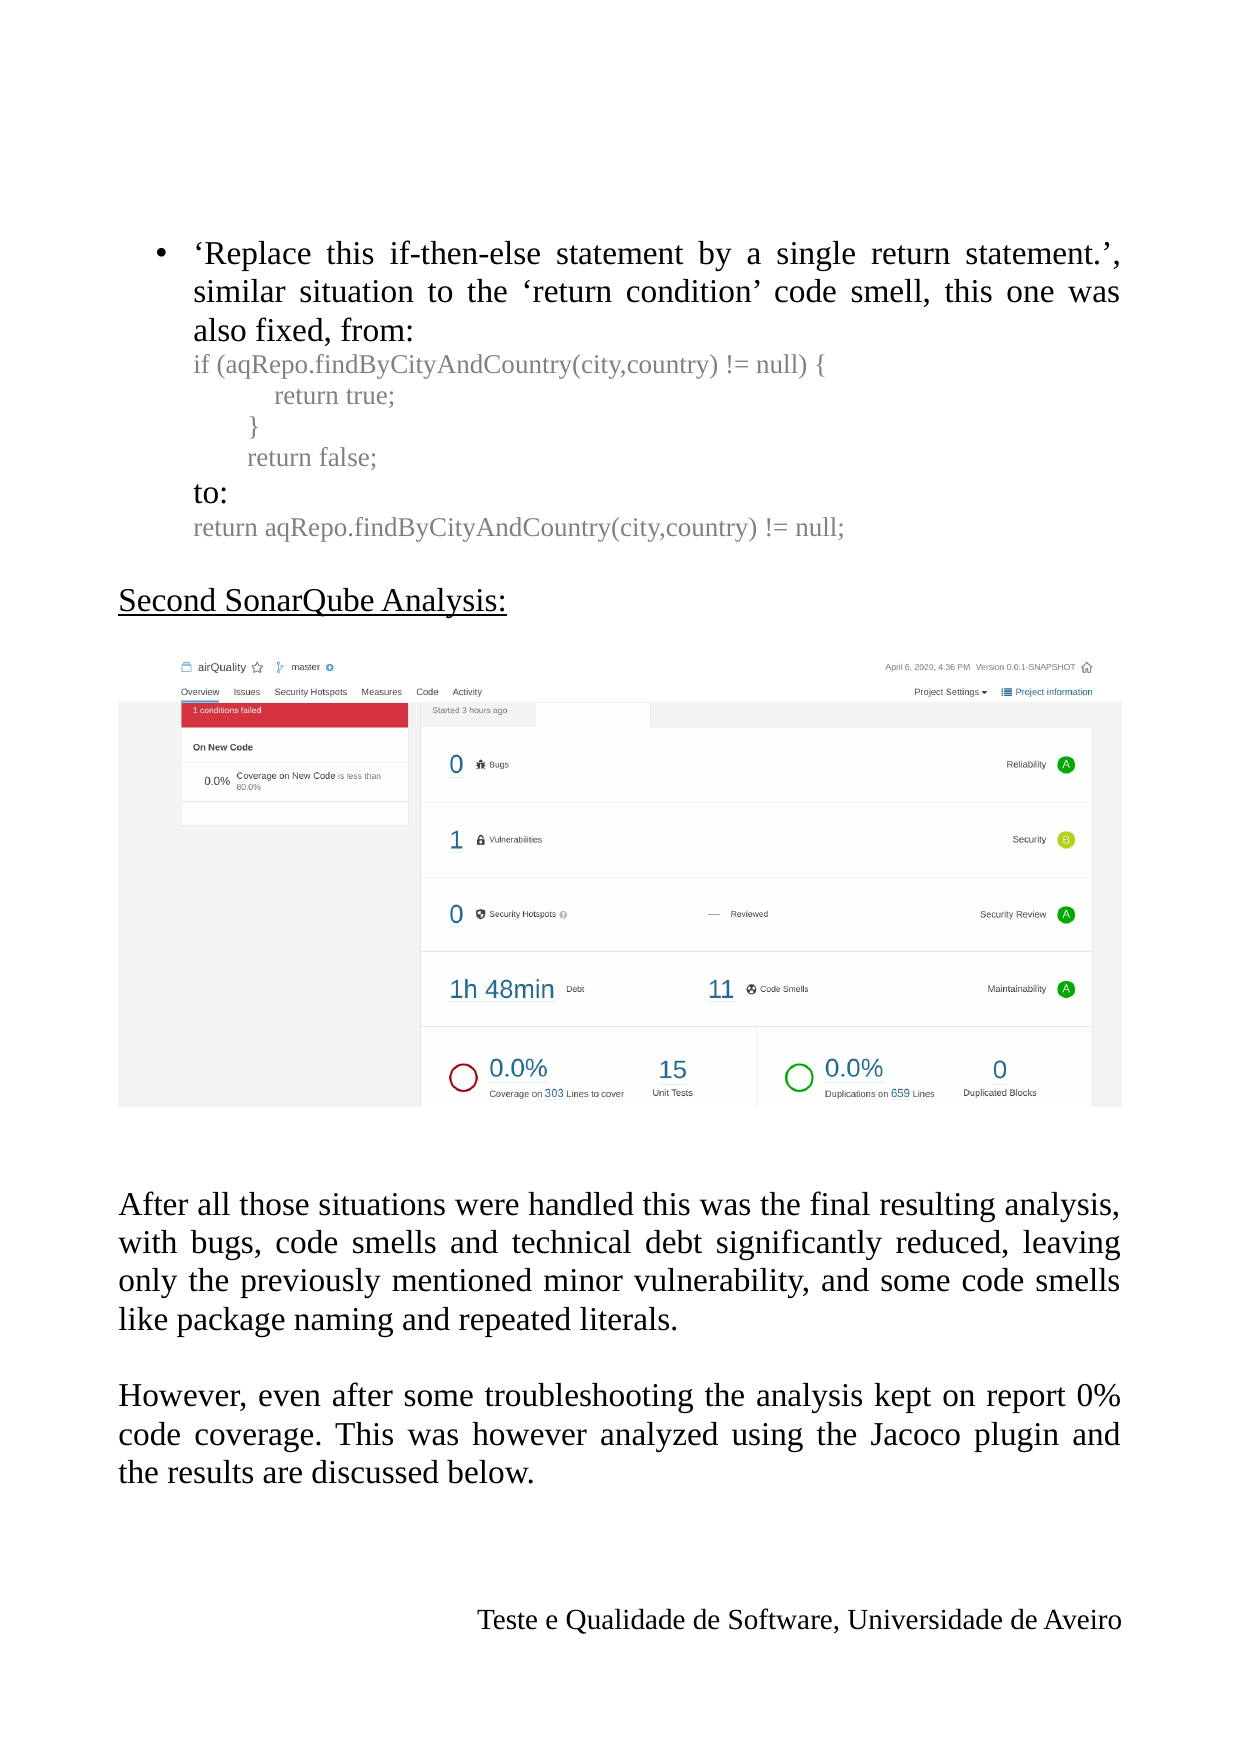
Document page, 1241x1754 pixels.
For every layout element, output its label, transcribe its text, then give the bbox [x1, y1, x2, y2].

text Second SonarQube Analysis: [118, 581, 1122, 619]
text After all those situations were handled this was the final resulting analysis, with bugs, code smells and technical debt significantly reduced, leaving only the previously mentioned minor vulnerability, and some code smells like package naming and repeated literals. [118, 1184, 1122, 1337]
list } [156, 410, 1122, 442]
list return true; [156, 379, 1122, 410]
list return false; [156, 442, 1122, 473]
list ‘Replace this if-then-else statement by a single return statement.’, similar situation to the ‘return condition’ code smell, this one was also fixed, from: [156, 233, 1122, 348]
list if (aqRepo.findByCityAndCountry(city,country) != null) { [156, 348, 1122, 379]
list return aqRepo.findByCityAndCountry(city,country) != null; [156, 511, 1122, 542]
picture [118, 657, 1123, 1107]
text However, even after some troubleshooting the analysis kept on report 0% code coverage. This was however analyzed using the Jacoco plugin and the results are discussed below. [118, 1375, 1122, 1490]
list to: [156, 473, 1122, 511]
